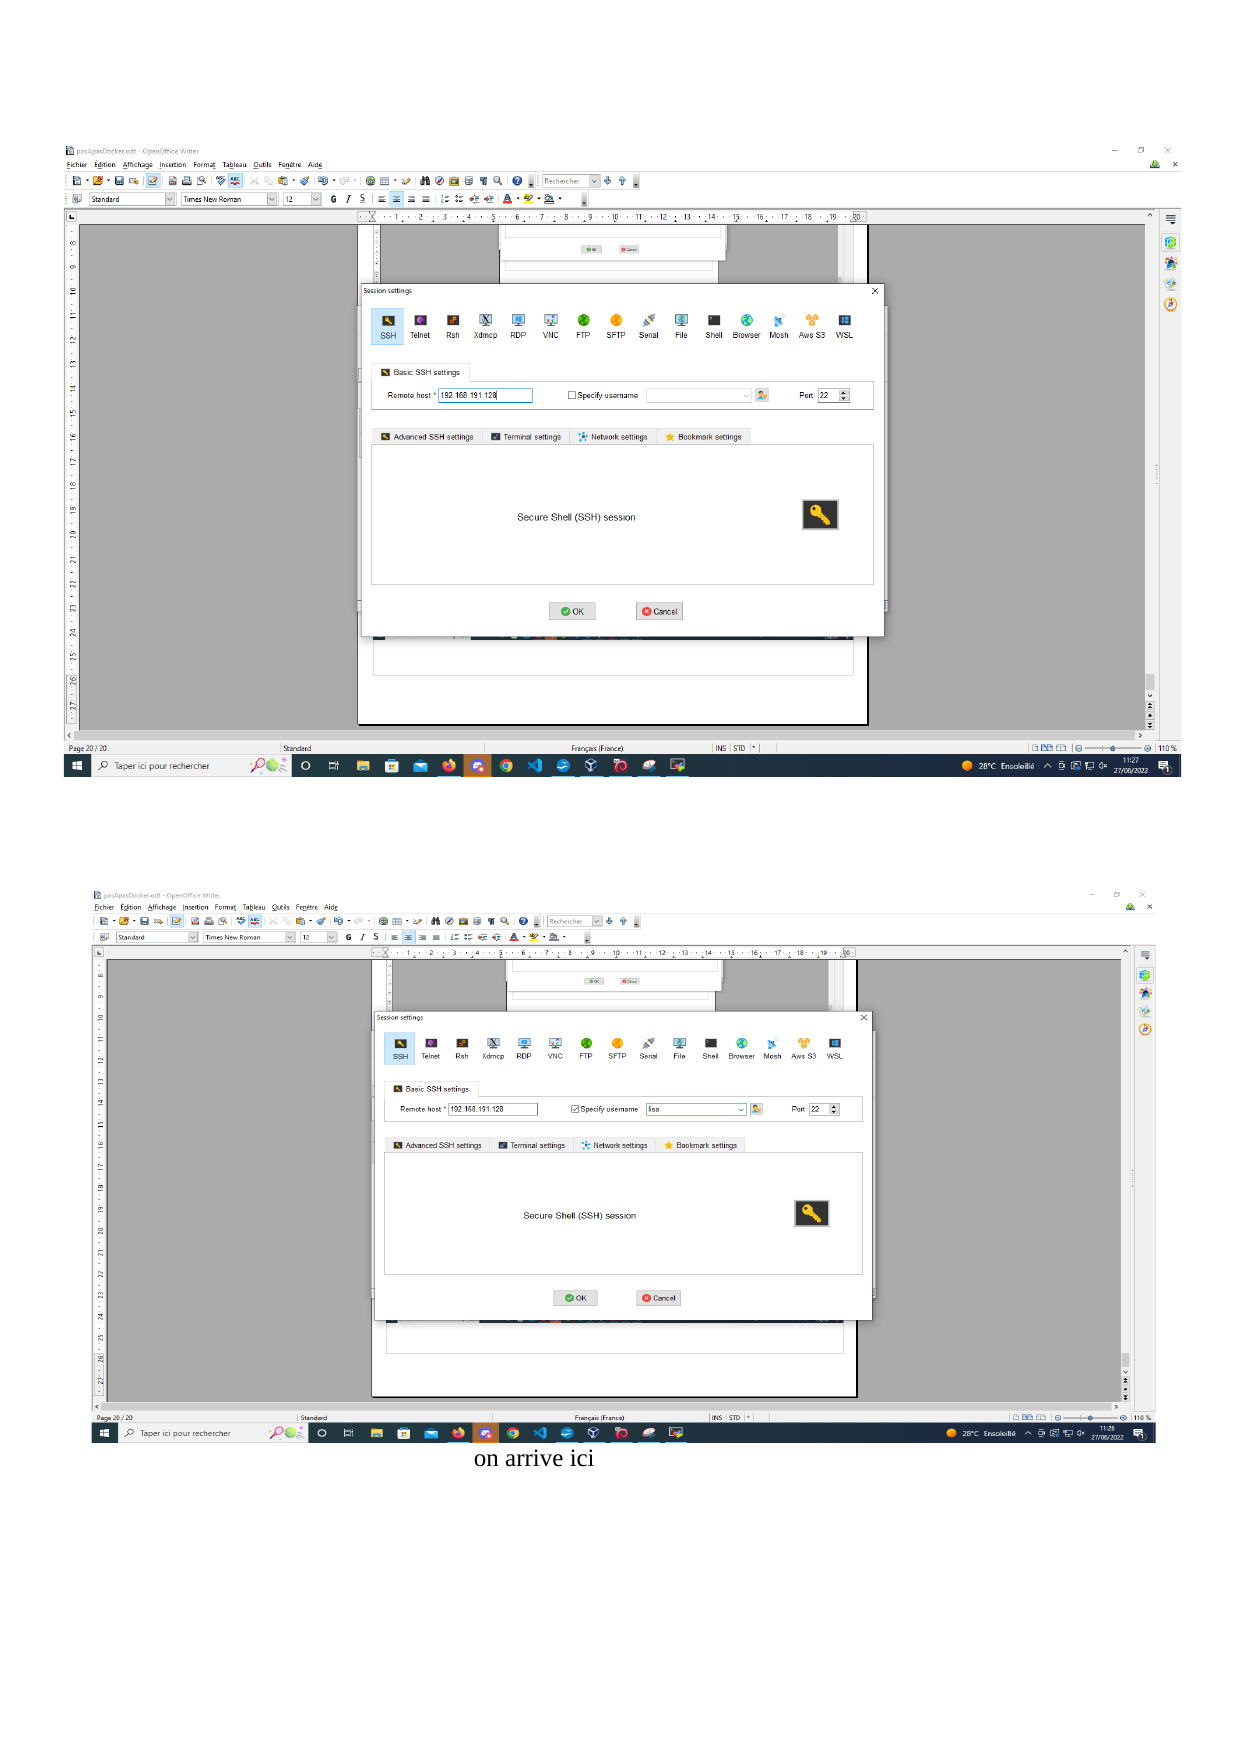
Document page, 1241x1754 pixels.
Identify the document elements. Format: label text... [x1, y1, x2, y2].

picture [91, 889, 1156, 1443]
picture [63, 145, 1182, 777]
text on arrive ici [36, 1375, 1207, 1471]
